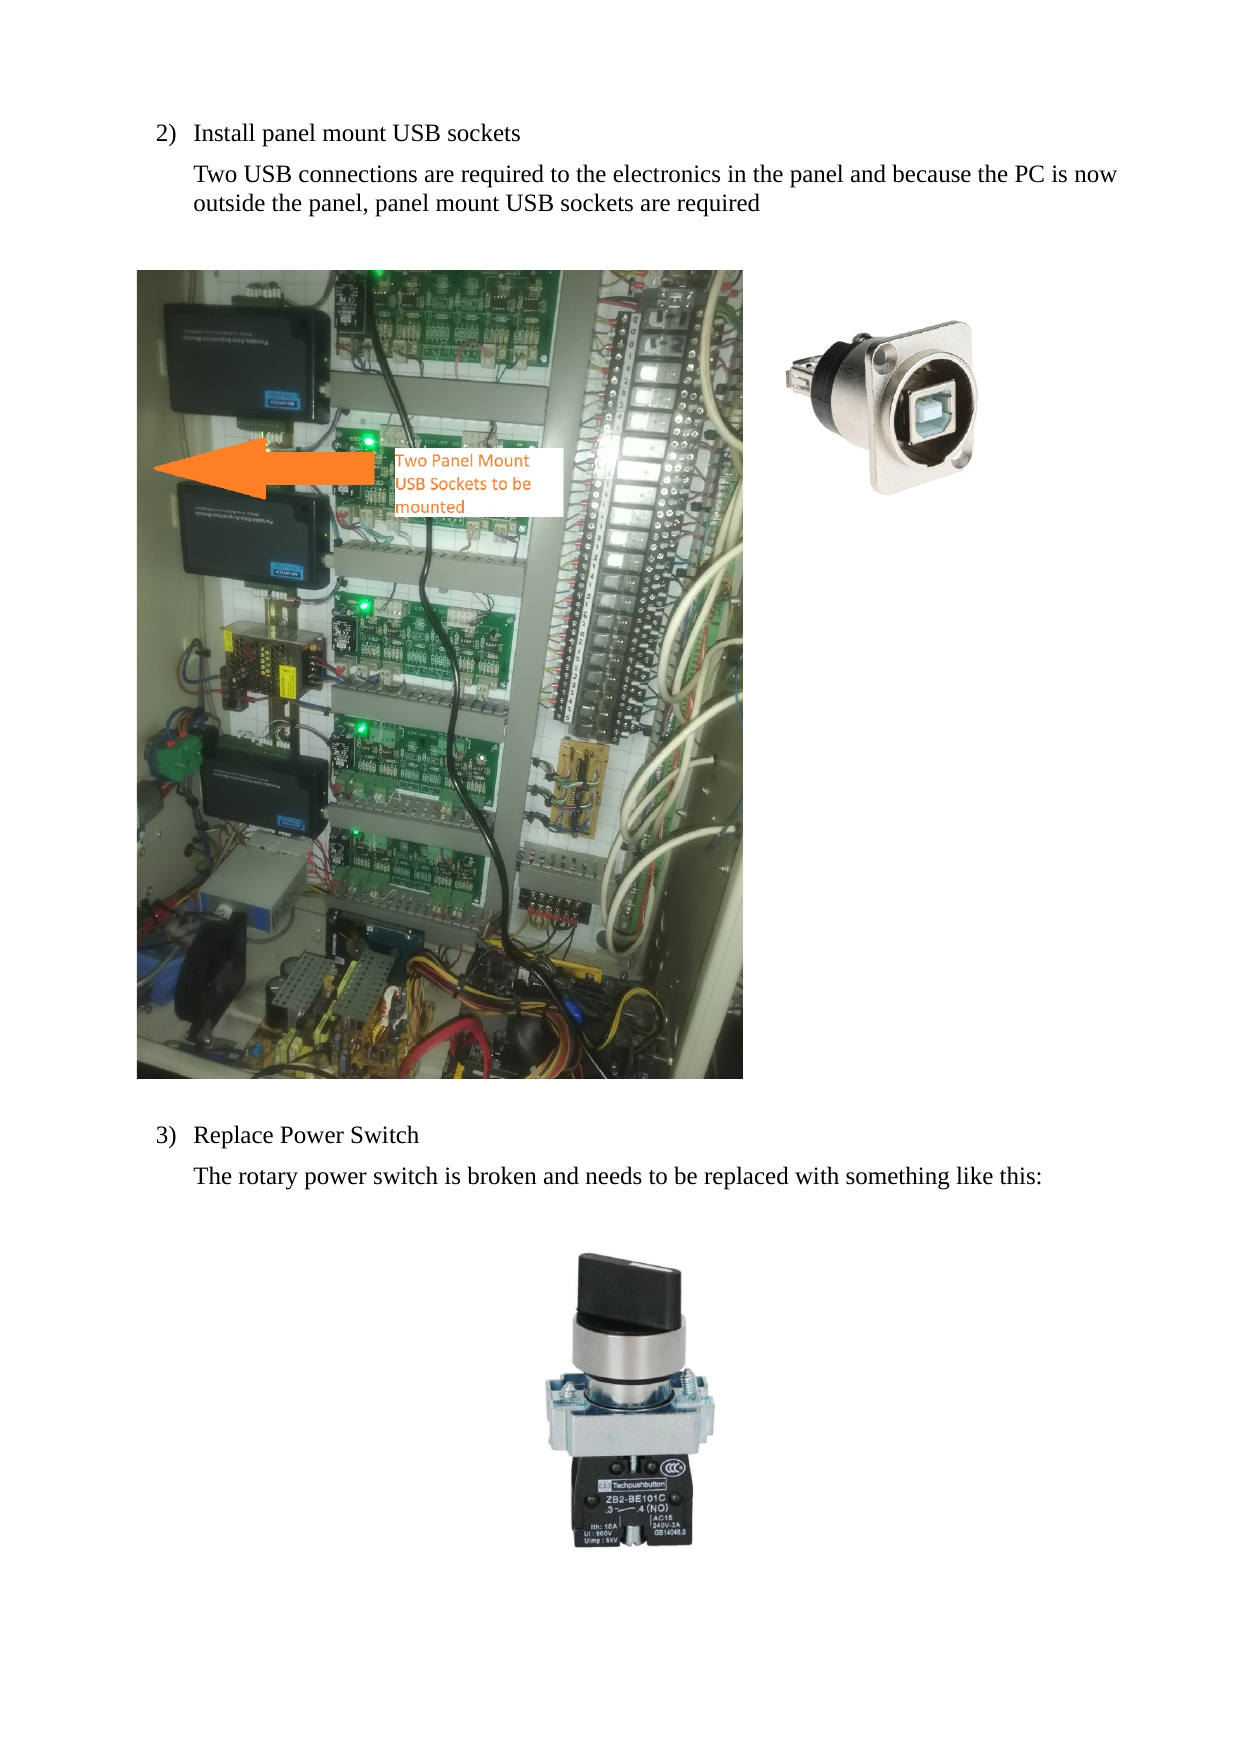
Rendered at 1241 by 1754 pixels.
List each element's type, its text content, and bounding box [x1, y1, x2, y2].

list Install panel mount USB sockets [156, 118, 1122, 147]
list Replace Power Switch [156, 1120, 1122, 1148]
list The rotary power switch is broken and needs to be replaced with something like this: [156, 1161, 1122, 1190]
list Two USB connections are required to the electronics in the panel and because the PC is now outside the panel, panel mount USB sockets are required [156, 159, 1122, 217]
